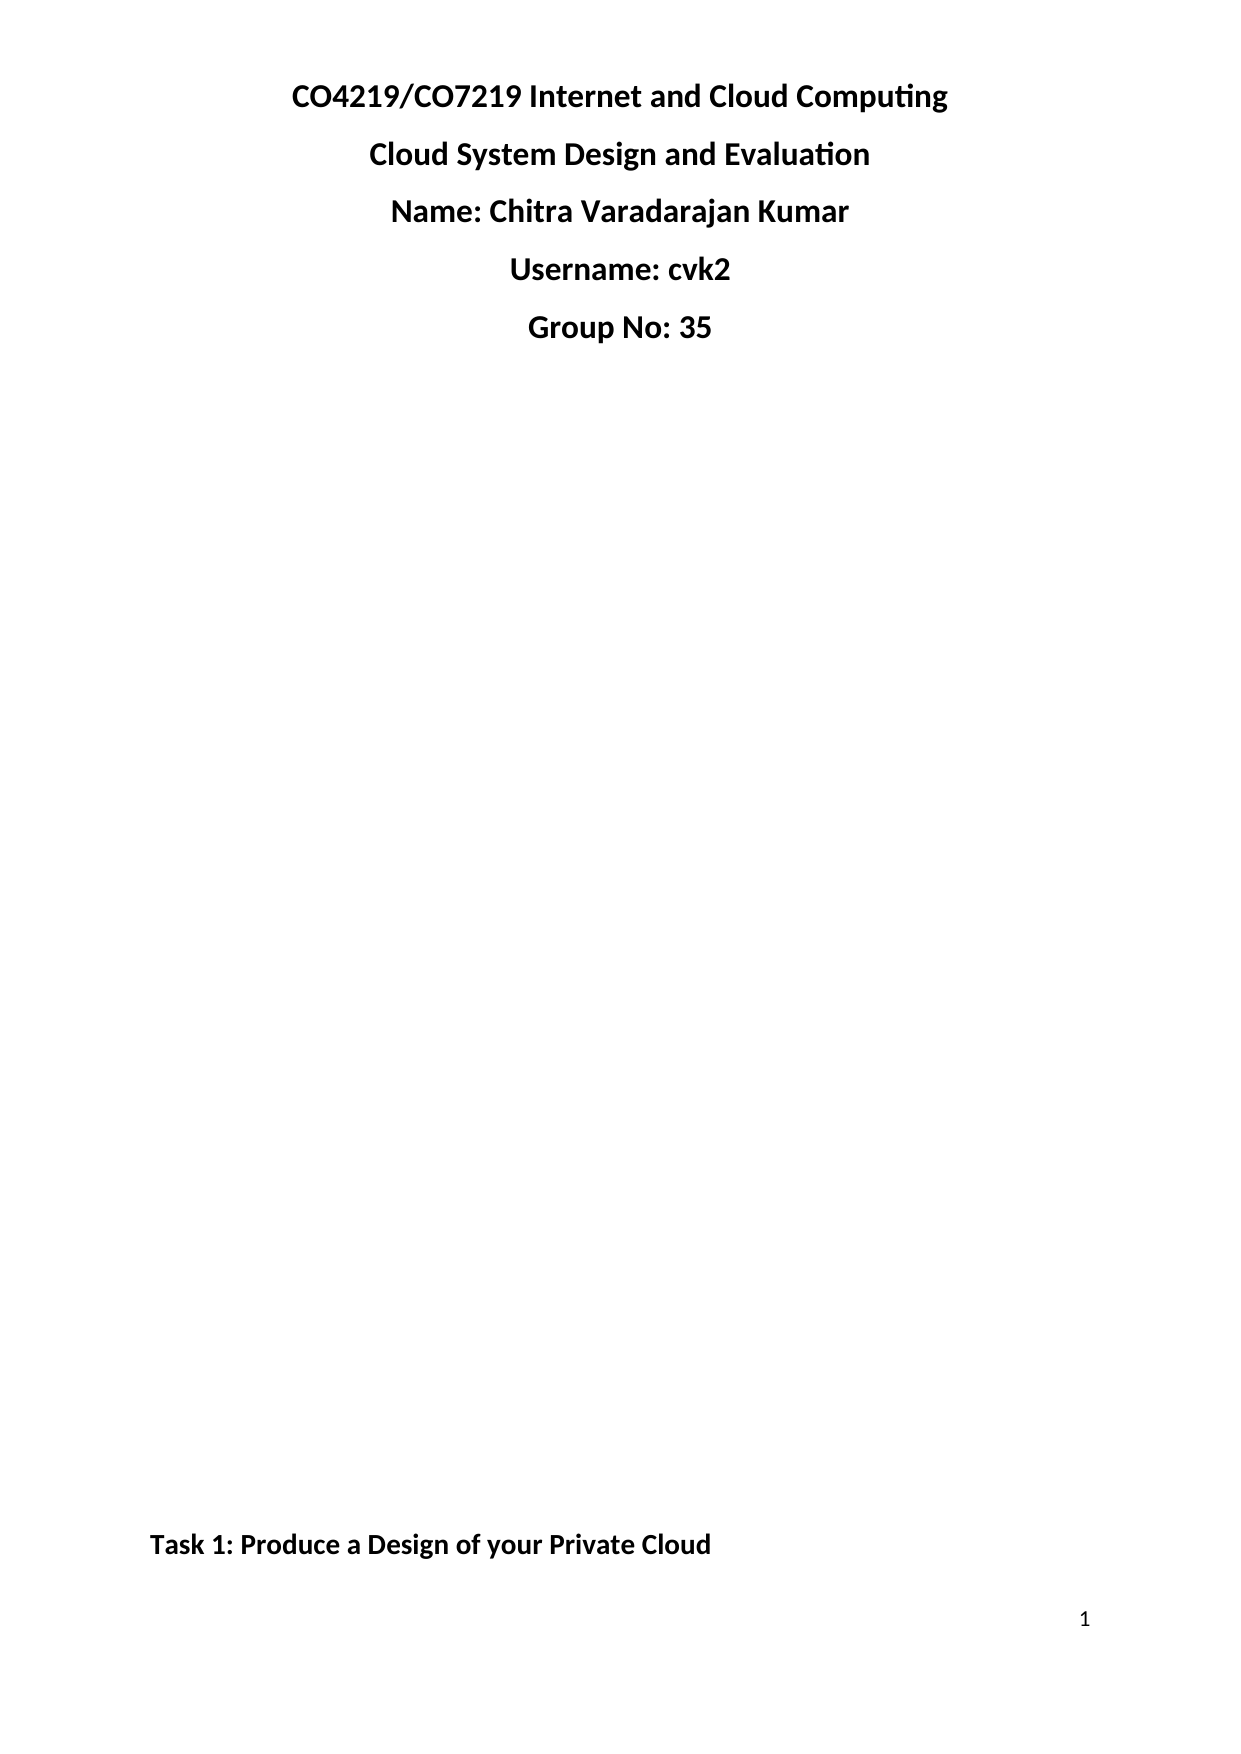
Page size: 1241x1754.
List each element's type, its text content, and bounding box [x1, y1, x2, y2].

text Username: cvk2 [150, 248, 1090, 289]
text Task 1: Produce a Design of your Private Cloud [150, 1526, 1090, 1562]
text Name: Chitra Varadarajan Kumar [150, 190, 1090, 231]
text Cloud System Design and Evaluation [150, 133, 1090, 173]
text CO4219/CO7219 Internet and Cloud Computing [150, 75, 1090, 116]
text Group No: 35 [150, 306, 1090, 347]
